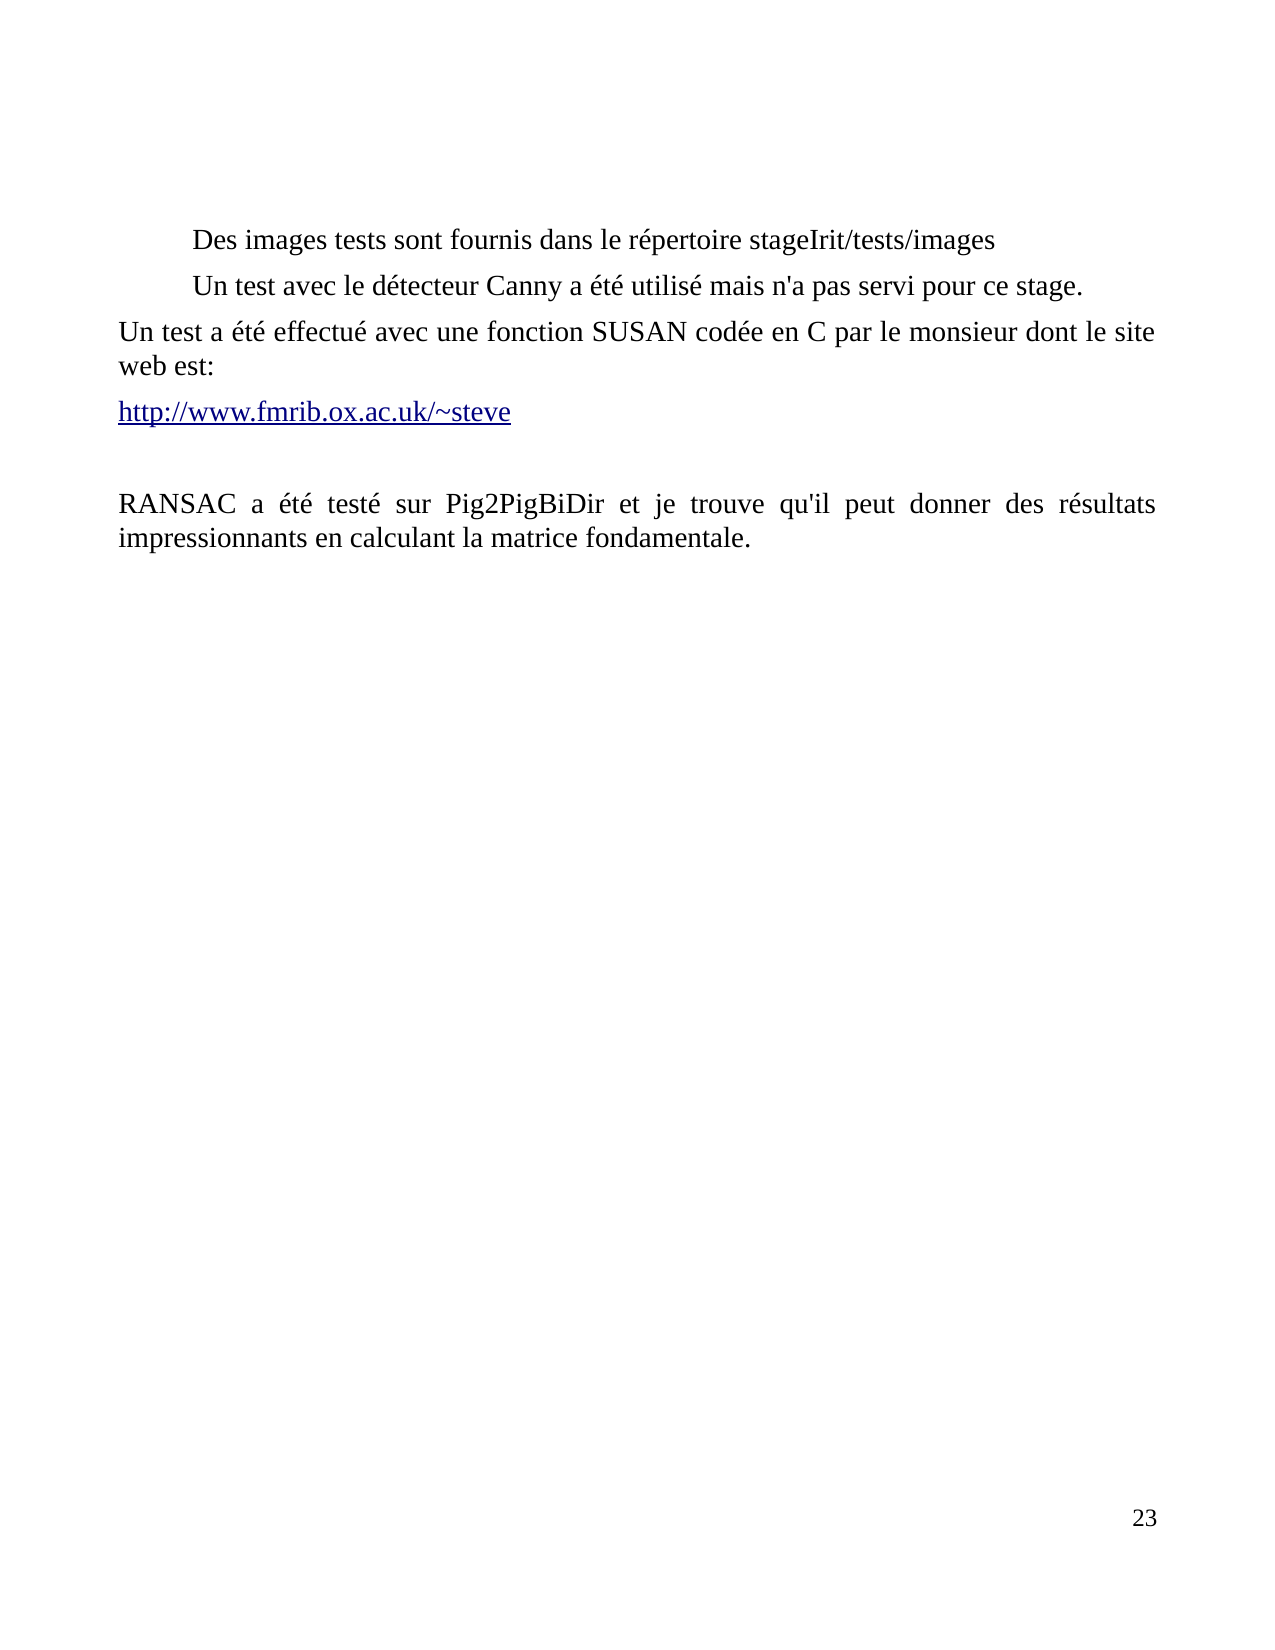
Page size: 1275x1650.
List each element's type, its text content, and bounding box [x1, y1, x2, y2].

text Un test avec le détecteur Canny a été utilisé mais n'a pas servi pour ce stage. [118, 268, 1157, 302]
text Un test a été effectué avec une fonction SUSAN codée en C par le monsieur dont le site web est: [118, 314, 1157, 382]
text Des images tests sont fournis dans le répertoire stageIrit/tests/images [118, 222, 1157, 256]
text RANSAC a été testé sur Pig2PigBiDir et je trouve qu'il peut donner des résultats impressionnants en calculant la matrice fondamentale. [118, 486, 1157, 553]
text http://www.fmrib.ox.ac.uk/~steve [118, 394, 1157, 428]
